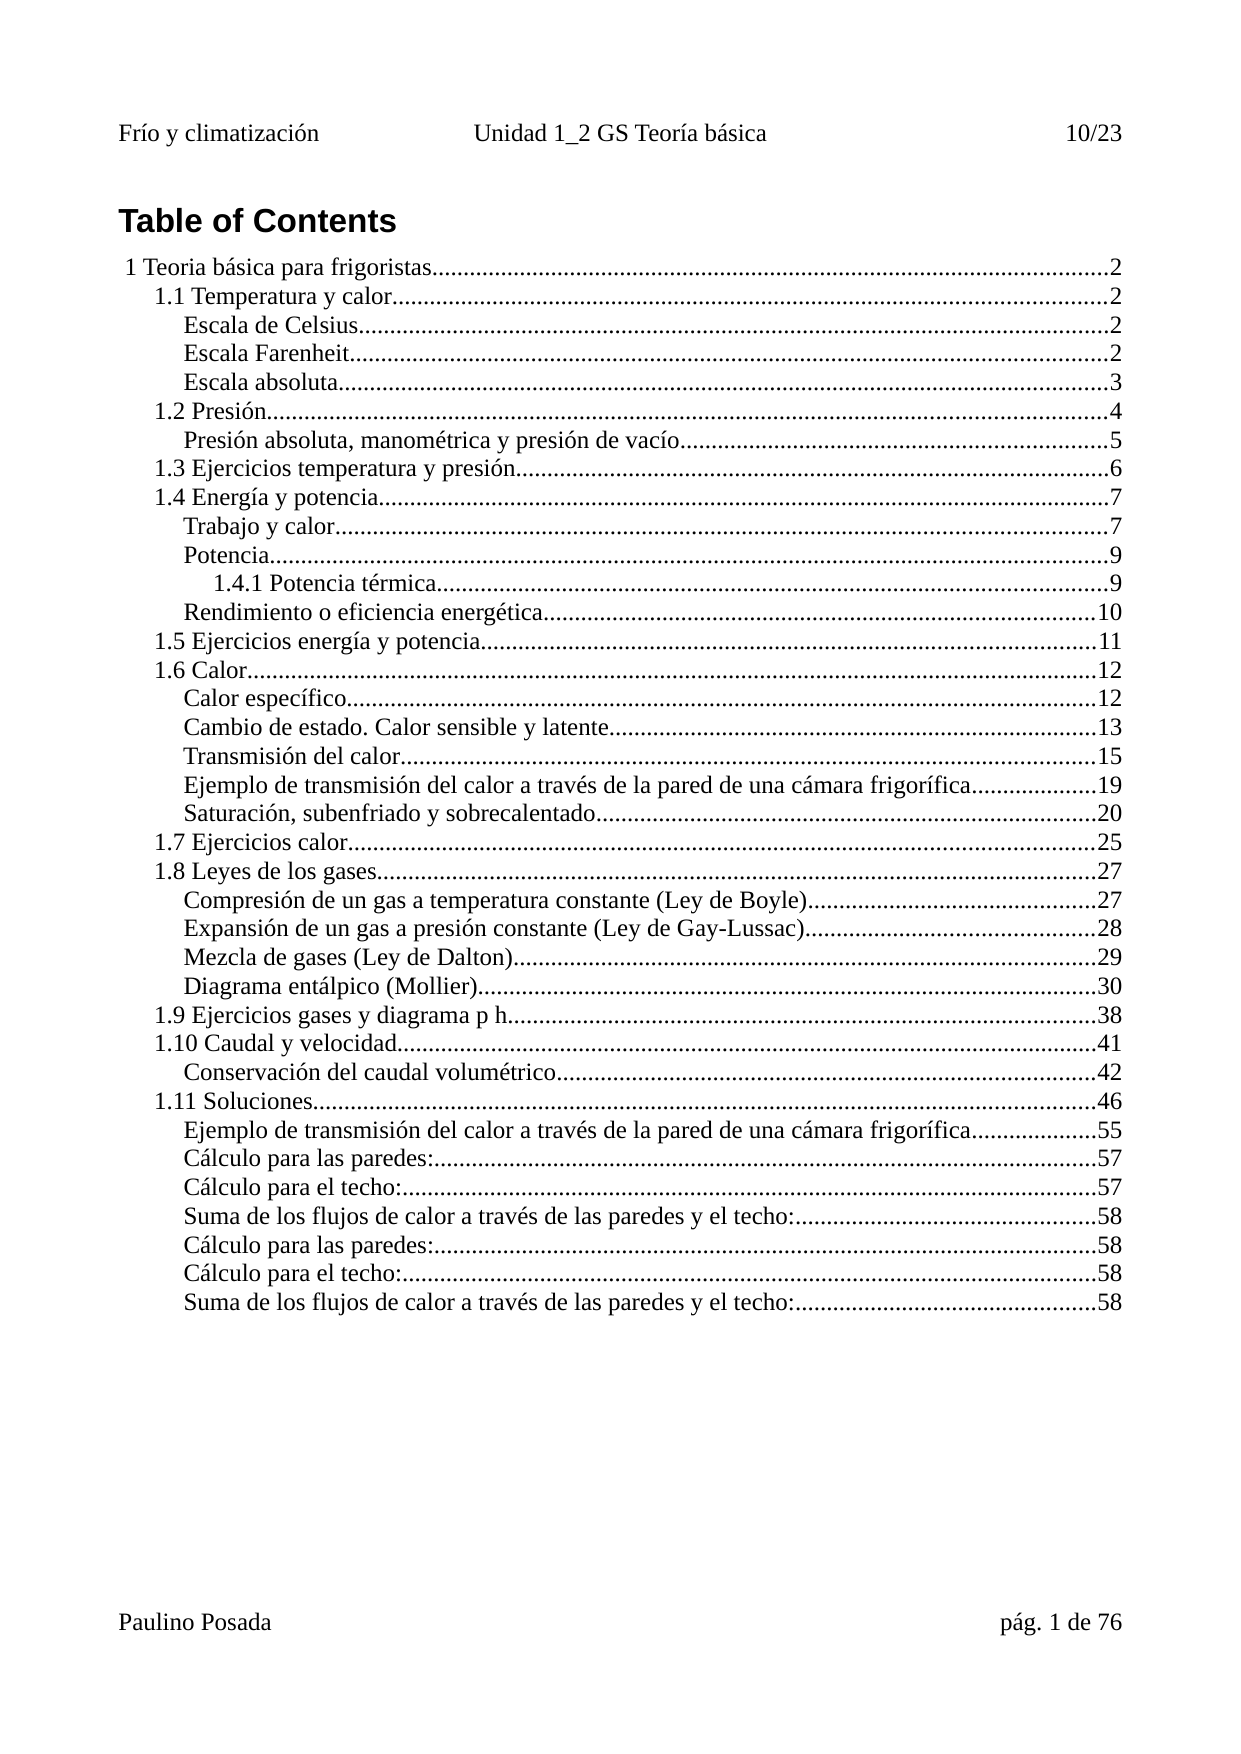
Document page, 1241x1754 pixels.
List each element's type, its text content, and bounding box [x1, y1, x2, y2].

text Cálculo para el techo: 57 [177, 1172, 1122, 1201]
text Trabajo y calor 7 [177, 511, 1122, 540]
text Calor específico 12 [177, 683, 1122, 712]
text Cálculo para las paredes: 57 [177, 1143, 1122, 1172]
text Conservación del caudal volumétrico 42 [177, 1057, 1122, 1086]
text 1.1 Temperatura y calor 2 [148, 281, 1122, 310]
text 1.6 Calor 12 [148, 655, 1122, 683]
text Diagrama entálpico (Mollier) 30 [177, 971, 1122, 1000]
subtitle Table of Contents [118, 201, 1122, 240]
text 1 Teoria básica para frigoristas 2 [118, 252, 1122, 281]
text Cambio de estado. Calor sensible y latente. 13 [177, 712, 1122, 741]
text Ejemplo de transmisión del calor a través de la pared de una cámara frigorífica 19 [177, 770, 1122, 798]
text 1.11 Soluciones 46 [148, 1086, 1122, 1115]
text Presión absoluta, manométrica y presión de vacío 5 [177, 425, 1122, 453]
text 1.2 Presión 4 [148, 396, 1122, 425]
text Cálculo para las paredes: 58 [177, 1230, 1122, 1258]
text 1.3 Ejercicios temperatura y presión 6 [148, 453, 1122, 482]
text Mezcla de gases (Ley de Dalton) 29 [177, 942, 1122, 971]
text Compresión de un gas a temperatura constante (Ley de Boyle) 27 [177, 885, 1122, 913]
text Rendimiento o eficiencia energética 10 [177, 597, 1122, 626]
text Saturación, subenfriado y sobrecalentado 20 [177, 798, 1122, 827]
text Suma de los flujos de calor a través de las paredes y el techo: 58 [177, 1287, 1122, 1316]
text 1.5 Ejercicios energía y potencia 11 [148, 626, 1122, 655]
text 1.4.1 Potencia térmica 9 [207, 568, 1122, 597]
text Escala de Celsius 2 [177, 310, 1122, 338]
text Transmisión del calor 15 [177, 741, 1122, 770]
text Expansión de un gas a presión constante (Ley de Gay-Lussac) 28 [177, 913, 1122, 942]
text Ejemplo de transmisión del calor a través de la pared de una cámara frigorífica 55 [177, 1115, 1122, 1143]
text 1.9 Ejercicios gases y diagrama p h 38 [148, 1000, 1122, 1028]
text 1.10 Caudal y velocidad 41 [148, 1028, 1122, 1057]
text 1.4 Energía y potencia 7 [148, 482, 1122, 511]
text Suma de los flujos de calor a través de las paredes y el techo: 58 [177, 1201, 1122, 1230]
text Escala absoluta 3 [177, 367, 1122, 396]
text Cálculo para el techo: 58 [177, 1258, 1122, 1287]
text Escala Farenheit 2 [177, 338, 1122, 367]
text Potencia 9 [177, 540, 1122, 568]
text 1.7 Ejercicios calor 25 [148, 827, 1122, 856]
text 1.8 Leyes de los gases 27 [148, 856, 1122, 885]
